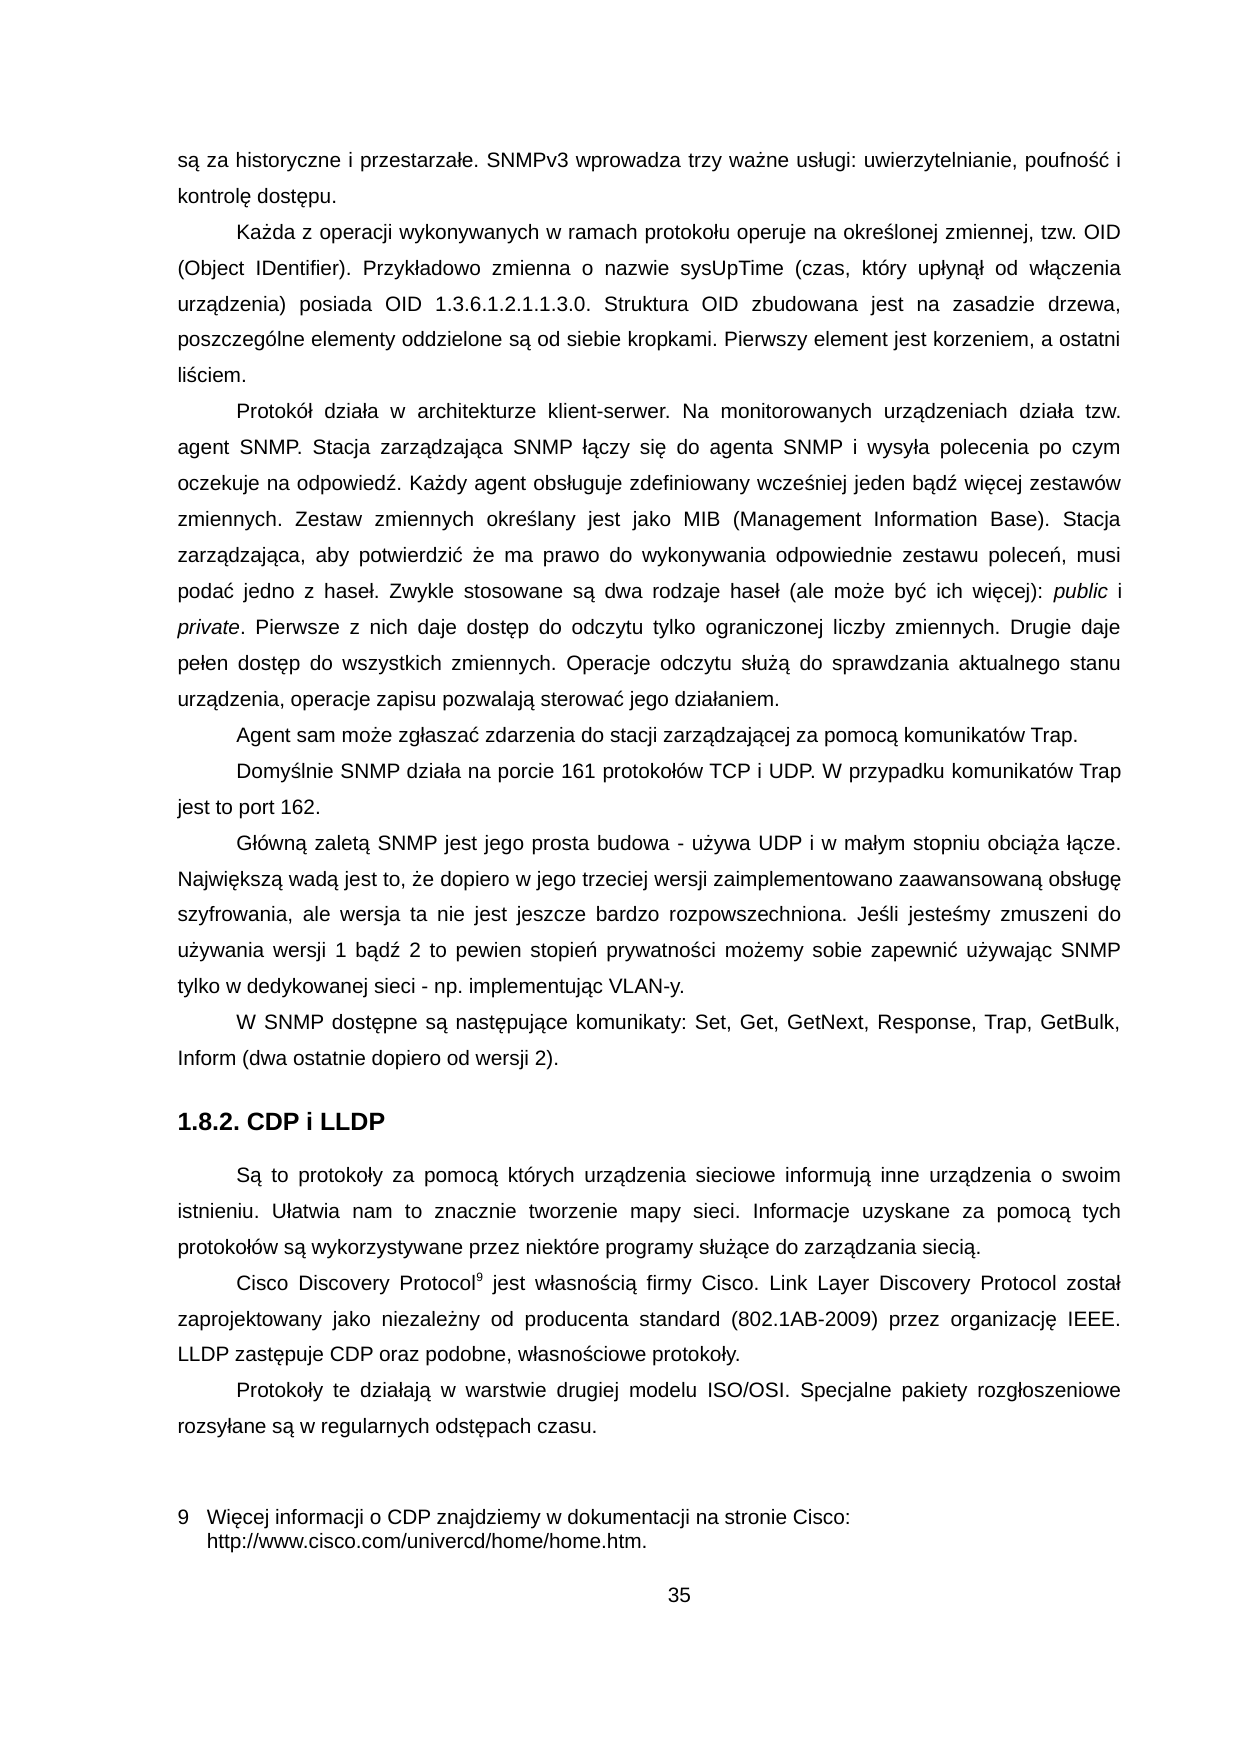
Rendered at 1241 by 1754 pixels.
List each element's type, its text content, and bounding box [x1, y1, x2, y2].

text Agent sam może zgłaszać zdarzenia do stacji zarządzającej za pomocą komunikatów Trap. [177, 723, 1122, 747]
subtitle 1.8.2. CDP i LLDP [177, 1107, 1122, 1136]
text Protokoły te działają w warstwie drugiej modelu ISO/OSI. Specjalne pakiety rozgłoszeniowe rozsyłane są w regularnych odstępach czasu. [177, 1378, 1122, 1438]
text Domyślnie SNMP działa na porcie 161 protokołów TCP i UDP. W przypadku komunikatów Trap jest to port 162. [177, 758, 1122, 818]
text Cisco Discovery Protocol jest własnością firmy Cisco. Link Layer Discovery Protocol został zaprojektowany jako niezależny od producenta standard (802.1AB-2009) przez organizację IEEE. LLDP zastępuje CDP oraz podobne, własnościowe protokoły. [177, 1270, 1122, 1366]
text W SNMP dostępne są następujące komunikaty: Set, Get, GetNext, Response, Trap, GetBulk, Inform (dwa ostatnie dopiero od wersji 2). [177, 1010, 1122, 1070]
text Każda z operacji wykonywanych w ramach protokołu operuje na określonej zmiennej, tzw. OID (Object IDentifier). Przykładowo zmienna o nazwie sysUpTime (czas, który upłynął od włączenia urządzenia) posiada OID 1.3.6.1.2.1.1.3.0. Struktura OID zbudowana jest na zasadzie drzewa, poszczególne elementy oddzielone są od siebie kropkami. Pierwszy element jest korzeniem, a ostatni liściem. [177, 219, 1122, 387]
text Główną zaletą SNMP jest jego prosta budowa - używa UDP i w małym stopniu obciąża łącze. Największą wadą jest to, że dopiero w jego trzeciej wersji zaimplementowano zaawansowaną obsługę szyfrowania, ale wersja ta nie jest jeszcze bardzo rozpowszechniona. Jeśli jesteśmy zmuszeni do używania wersji 1 bądź 2 to pewien stopień prywatności możemy sobie zapewnić używając SNMP tylko w dedykowanej sieci - np. implementując VLAN-y. [177, 830, 1122, 998]
text Protokół działa w architekturze klient-serwer. Na monitorowanych urządzeniach działa tzw. agent SNMP. Stacja zarządzająca SNMP łączy się do agenta SNMP i wysyła polecenia po czym oczekuje na odpowiedź. Każdy agent obsługuje zdefiniowany wcześniej jeden bądź więcej zestawów zmiennych. Zestaw zmiennych określany jest jako MIB (Management Information Base). Stacja zarządzająca, aby potwierdzić że ma prawo do wykonywania odpowiednie zestawu poleceń, musi podać jedno z haseł. Zwykle stosowane są dwa rodzaje haseł (ale może być ich więcej): public i private. Pierwsze z nich daje dostęp do odczytu tylko ograniczonej liczby zmiennych. Drugie daje pełen dostęp do wszystkich zmiennych. Operacje odczytu służą do sprawdzania aktualnego stanu urządzenia, operacje zapisu pozwalają sterować jego działaniem. [177, 399, 1122, 711]
text Są to protokoły za pomocą których urządzenia sieciowe informują inne urządzenia o swoim istnieniu. Ułatwia nam to znacznie tworzenie mapy sieci. Informacje uzyskane za pomocą tych protokołów są wykorzystywane przez niektóre programy służące do zarządzania siecią. [177, 1163, 1122, 1258]
text Więcej informacji o CDP znajdziemy w dokumentacji na stronie Cisco: http://www.cisco.com/univercd/home/home.htm. [177, 1505, 1122, 1553]
text są za historyczne i przestarzałe. SNMPv3 wprowadza trzy ważne usługi: uwierzytelnianie, poufność i kontrolę dostępu. [177, 148, 1122, 207]
